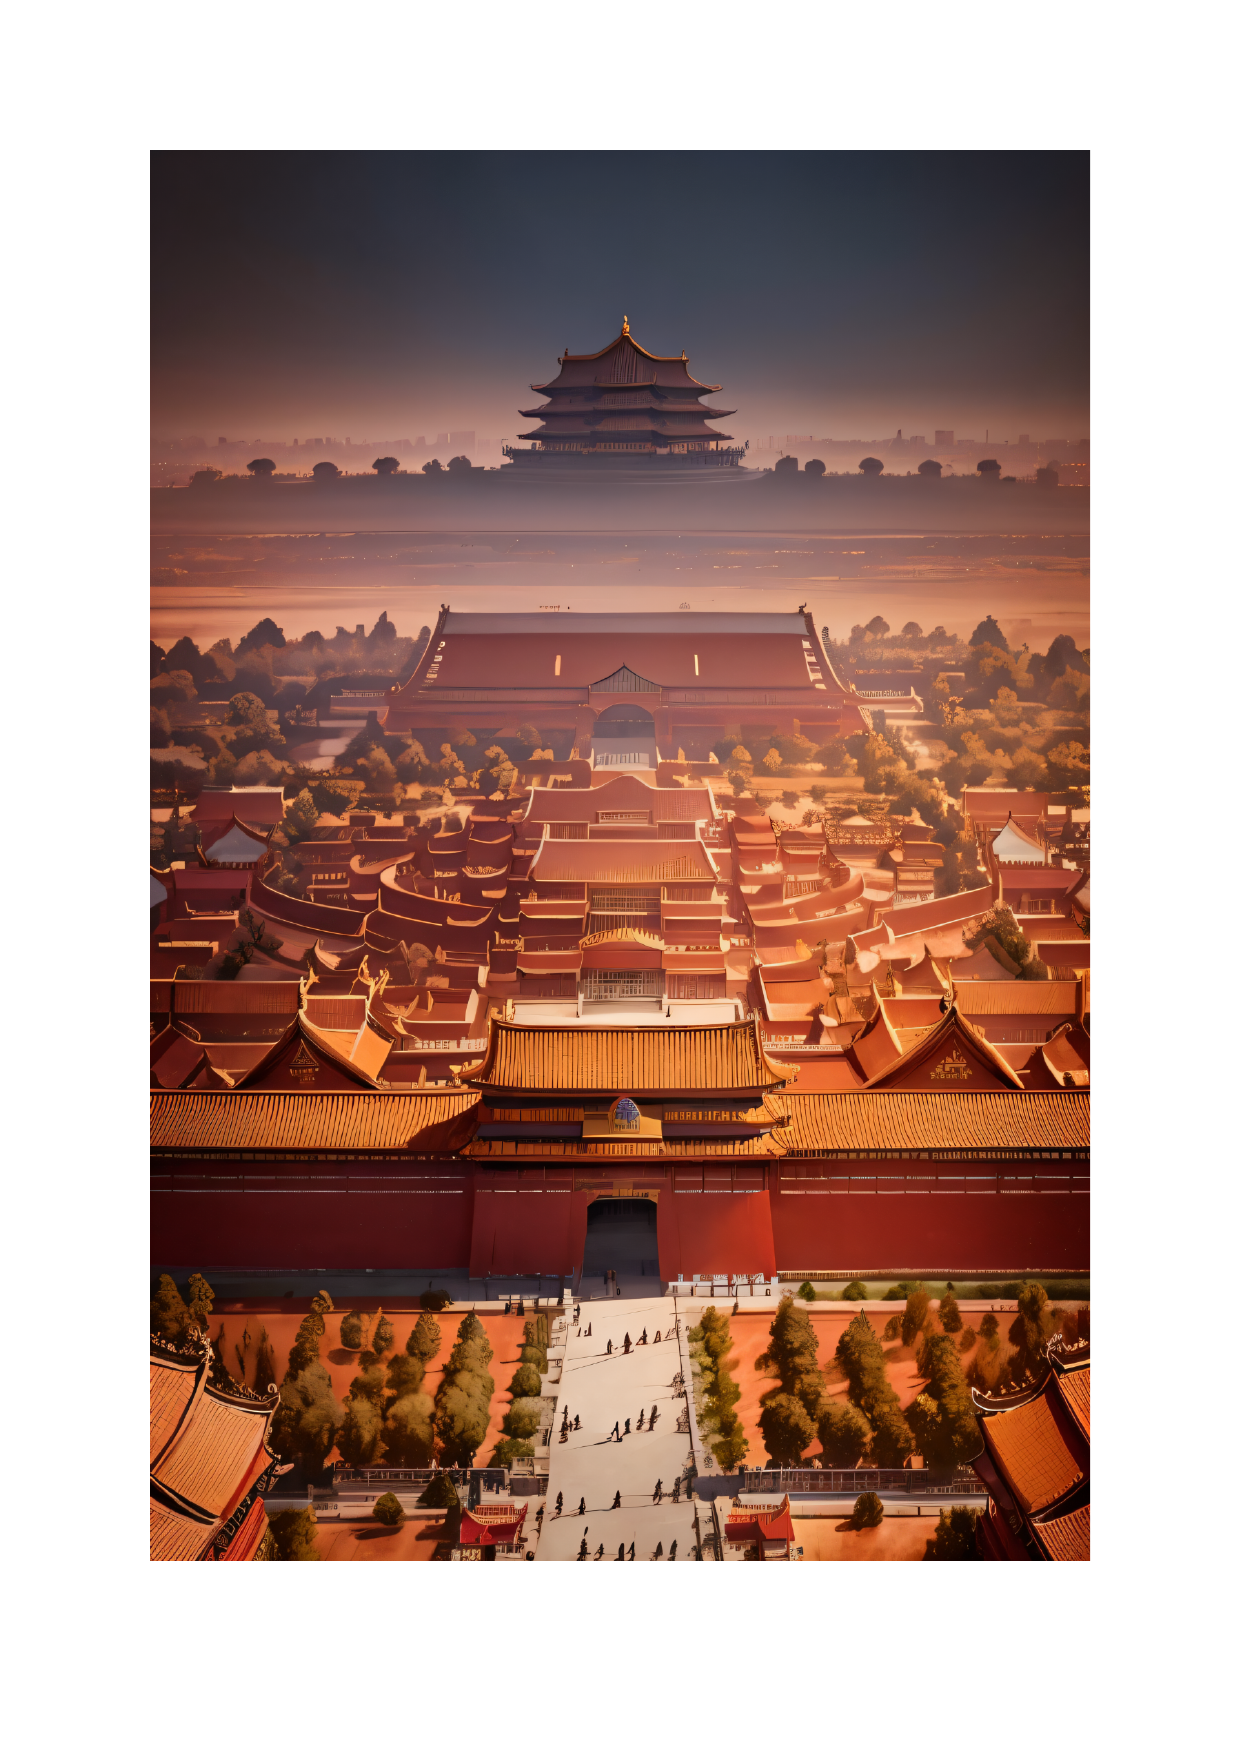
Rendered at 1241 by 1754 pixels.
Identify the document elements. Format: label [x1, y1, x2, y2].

picture [150, 150, 1091, 1561]
